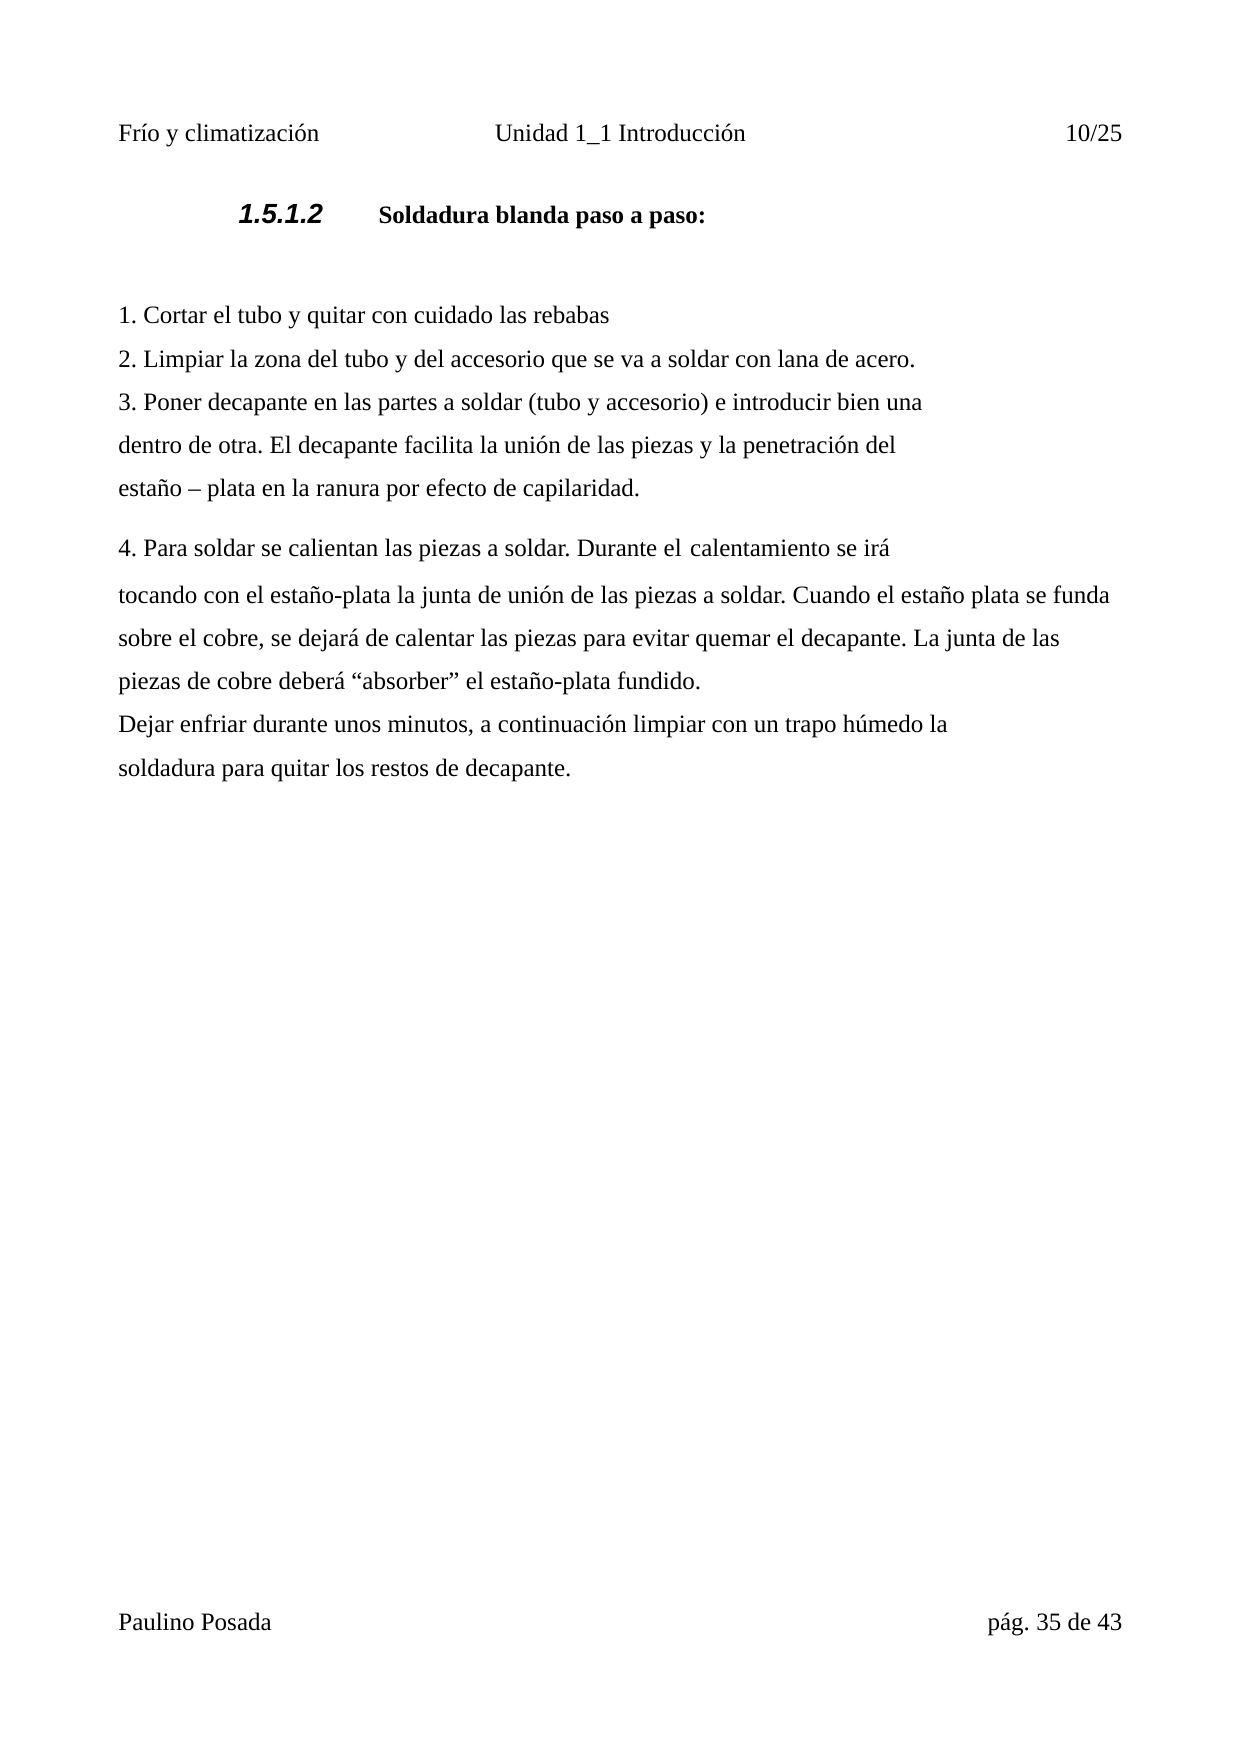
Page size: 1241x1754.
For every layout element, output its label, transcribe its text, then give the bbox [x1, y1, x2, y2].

text 1. Cortar el tubo y quitar con cuidado las rebabas 2. Limpiar la zona del tubo y del accesorio que se va a soldar con lana de acero. 3. Poner decapante en las partes a soldar (tubo y accesorio) e introducir bien una dentro de otra. El decapante facilita la unión de las piezas y la penetración del estaño – plata en la ranura por efecto de capilaridad. 4. Para soldar se calientan las piezas a soldar. Durante el calentamiento se irá tocando con el estaño-plata la junta de unión de las piezas a soldar. Cuando el estaño plata se funda sobre el cobre, se dejará de calentar las piezas para evitar quemar el decapante. La junta de las piezas de cobre deberá “absorber” el estaño-plata fundido. Dejar enfriar durante unos minutos, a continuación limpiar con un trapo húmedo la soldadura para quitar los restos de decapante. [118, 257, 1122, 781]
subtitle Soldadura blanda paso a paso: [231, 197, 1122, 229]
